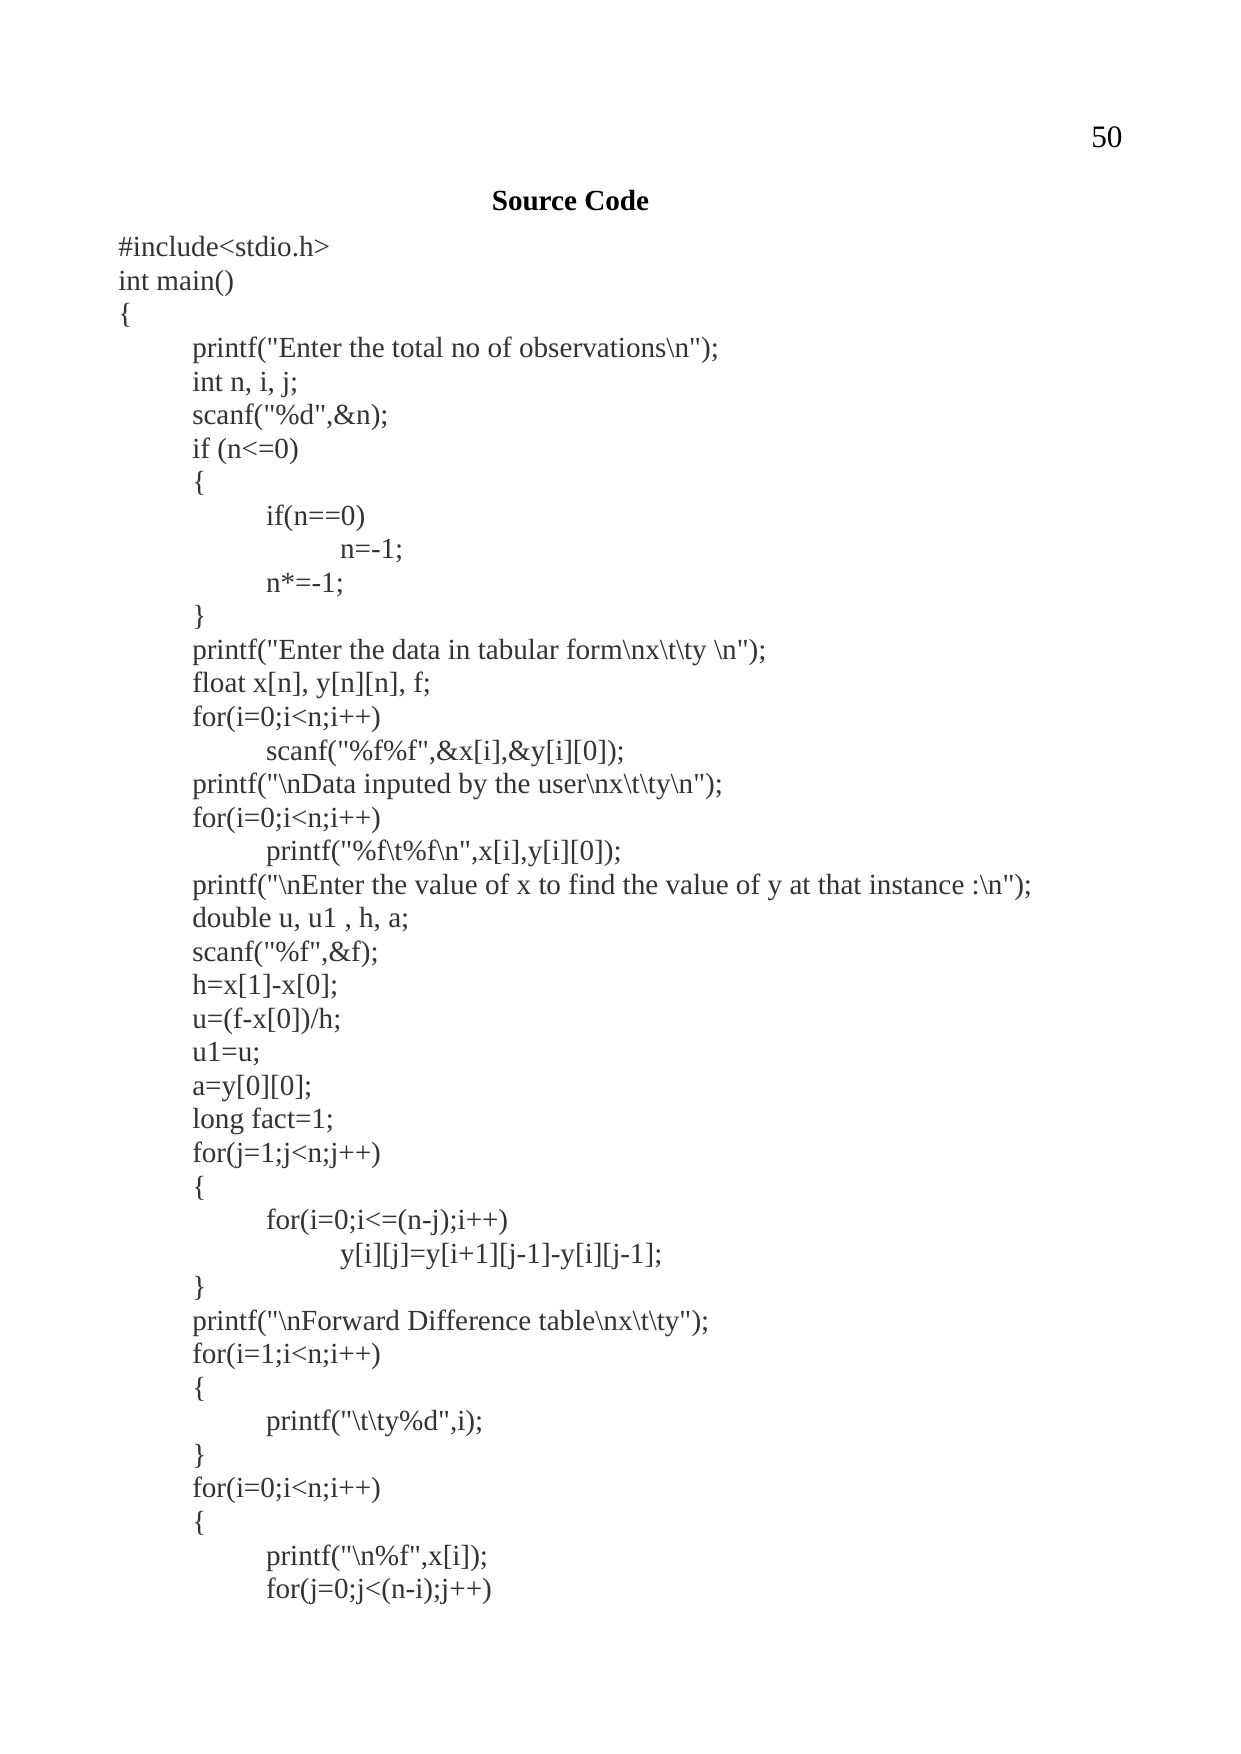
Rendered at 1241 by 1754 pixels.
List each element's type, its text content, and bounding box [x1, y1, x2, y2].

text n*=-1; [118, 565, 1122, 598]
text y[i][j]=y[i+1][j-1]-y[i][j-1]; [118, 1236, 1122, 1269]
text } [118, 1437, 1122, 1471]
text u=(f-x[0])/h; [118, 1001, 1122, 1034]
text { [118, 464, 1122, 498]
text printf("\nEnter the value of x to find the value of y at that instance :\n"); [118, 867, 1122, 900]
text { [118, 1370, 1122, 1403]
text #include<stdio.h> [118, 229, 1122, 263]
text for(i=1;i<n;i++) [118, 1336, 1122, 1370]
text n=-1; [118, 531, 1122, 565]
text float x[n], y[n][n], f; [118, 666, 1122, 699]
text scanf("%f",&f); [118, 934, 1122, 967]
text printf("%f\t%f\n",x[i],y[i][0]); [118, 833, 1122, 867]
text Source Code [492, 183, 978, 217]
text } [118, 1269, 1122, 1303]
text for(i=0;i<=(n-j);i++) [118, 1202, 1122, 1236]
text a=y[0][0]; [118, 1068, 1122, 1102]
text { [118, 1169, 1122, 1202]
text printf("\nForward Difference table\nx\t\ty"); [118, 1303, 1122, 1336]
text for(i=0;i<n;i++) [118, 699, 1122, 733]
text for(j=0;j<(n-i);j++) [118, 1571, 1122, 1605]
text for(j=1;j<n;j++) [118, 1135, 1122, 1169]
text printf("\t\ty%d",i); [118, 1403, 1122, 1437]
text } [118, 598, 1122, 632]
text printf("Enter the data in tabular form\nx\t\ty \n"); [118, 632, 1122, 666]
text scanf("%d",&n); [118, 397, 1122, 431]
text { [118, 1504, 1122, 1538]
text int n, i, j; [118, 364, 1122, 397]
text int main() [118, 263, 1122, 297]
text double u, u1 , h, a; [118, 900, 1122, 934]
text for(i=0;i<n;i++) [118, 1471, 1122, 1504]
text scanf("%f%f",&x[i],&y[i][0]); [118, 733, 1122, 766]
text u1=u; [118, 1034, 1122, 1068]
text { [118, 297, 1122, 330]
text if(n==0) [118, 498, 1122, 531]
text printf("\nData inputed by the user\nx\t\ty\n"); [118, 766, 1122, 800]
text printf("\n%f",x[i]); [118, 1538, 1122, 1571]
text long fact=1; [118, 1102, 1122, 1135]
text for(i=0;i<n;i++) [118, 800, 1122, 833]
text h=x[1]-x[0]; [118, 967, 1122, 1001]
text if (n<=0) [118, 431, 1122, 464]
text printf("Enter the total no of observations\n"); [118, 330, 1122, 364]
